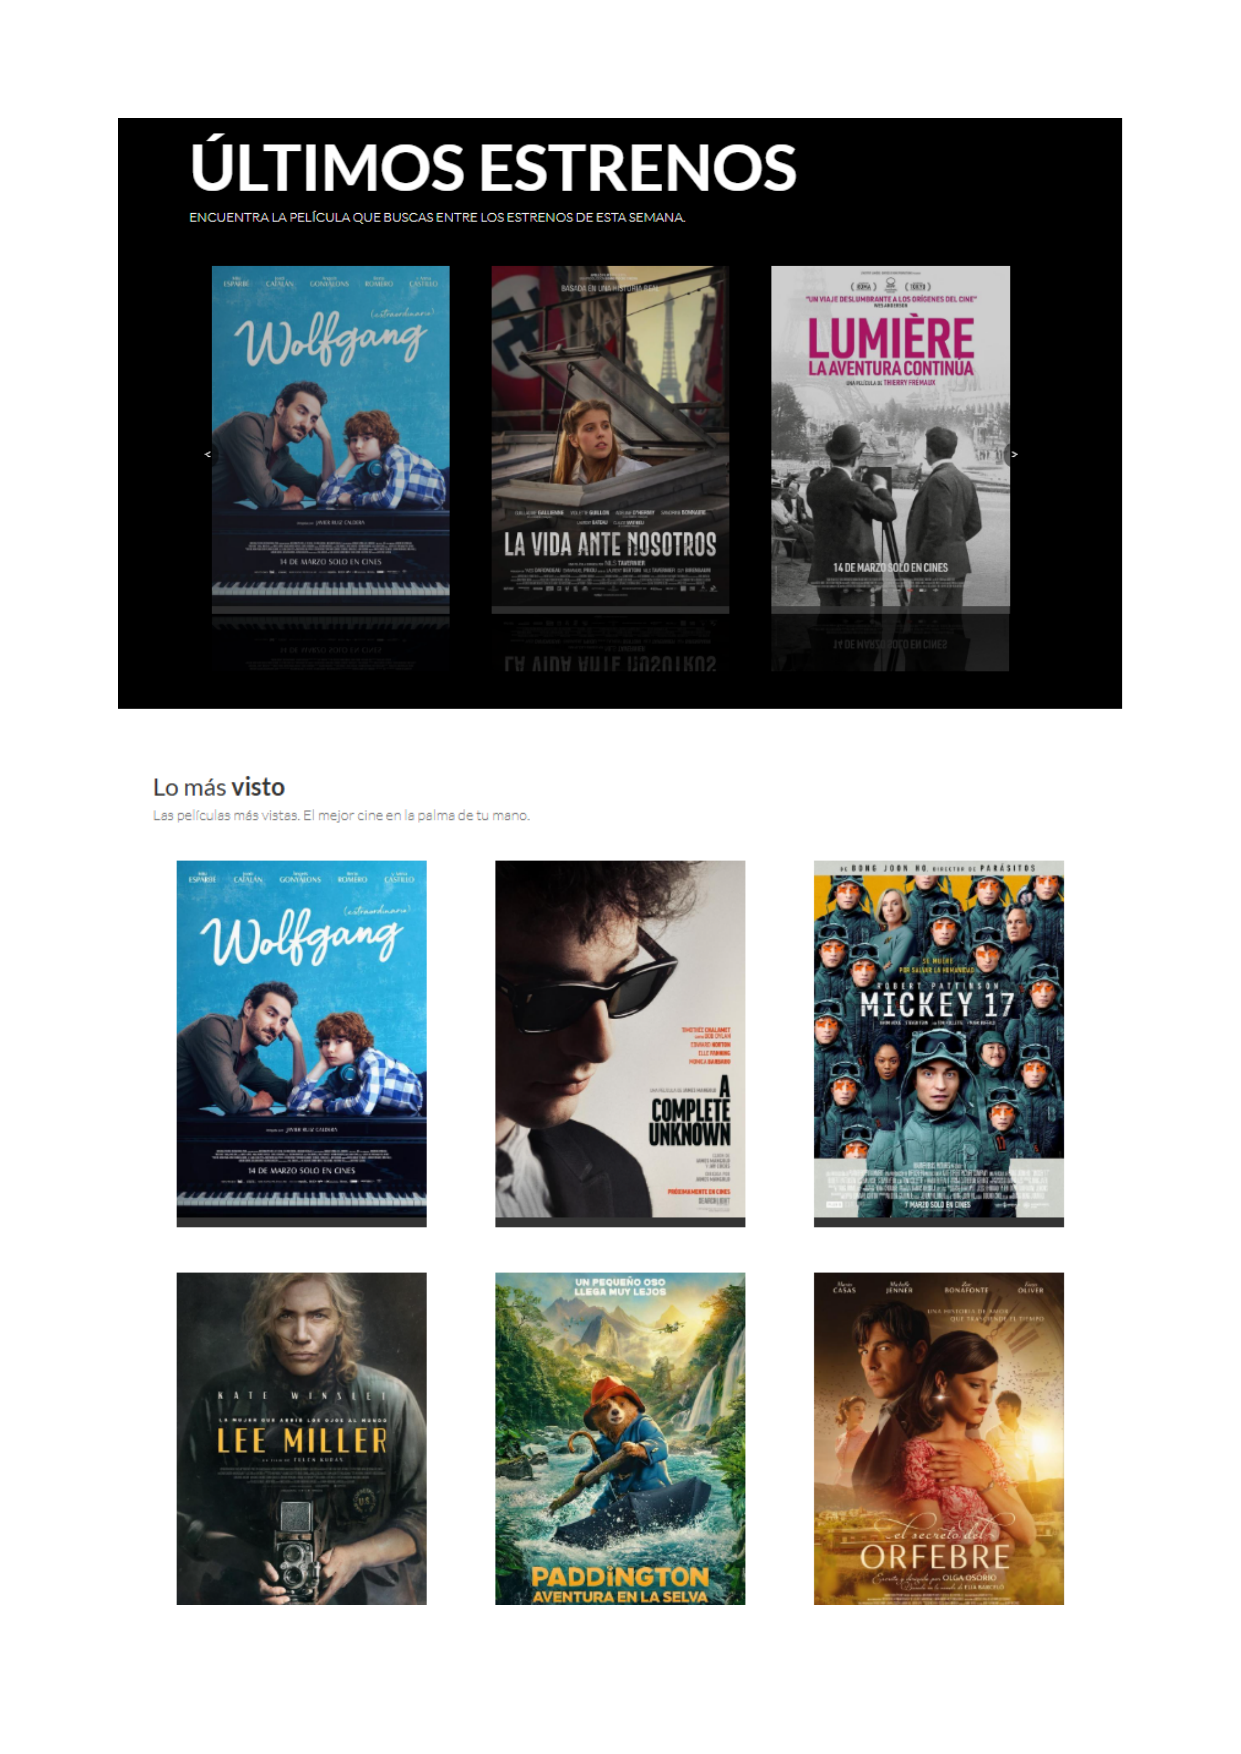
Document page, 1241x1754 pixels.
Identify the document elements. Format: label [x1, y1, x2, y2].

picture [118, 118, 1123, 731]
picture [118, 759, 1123, 1605]
